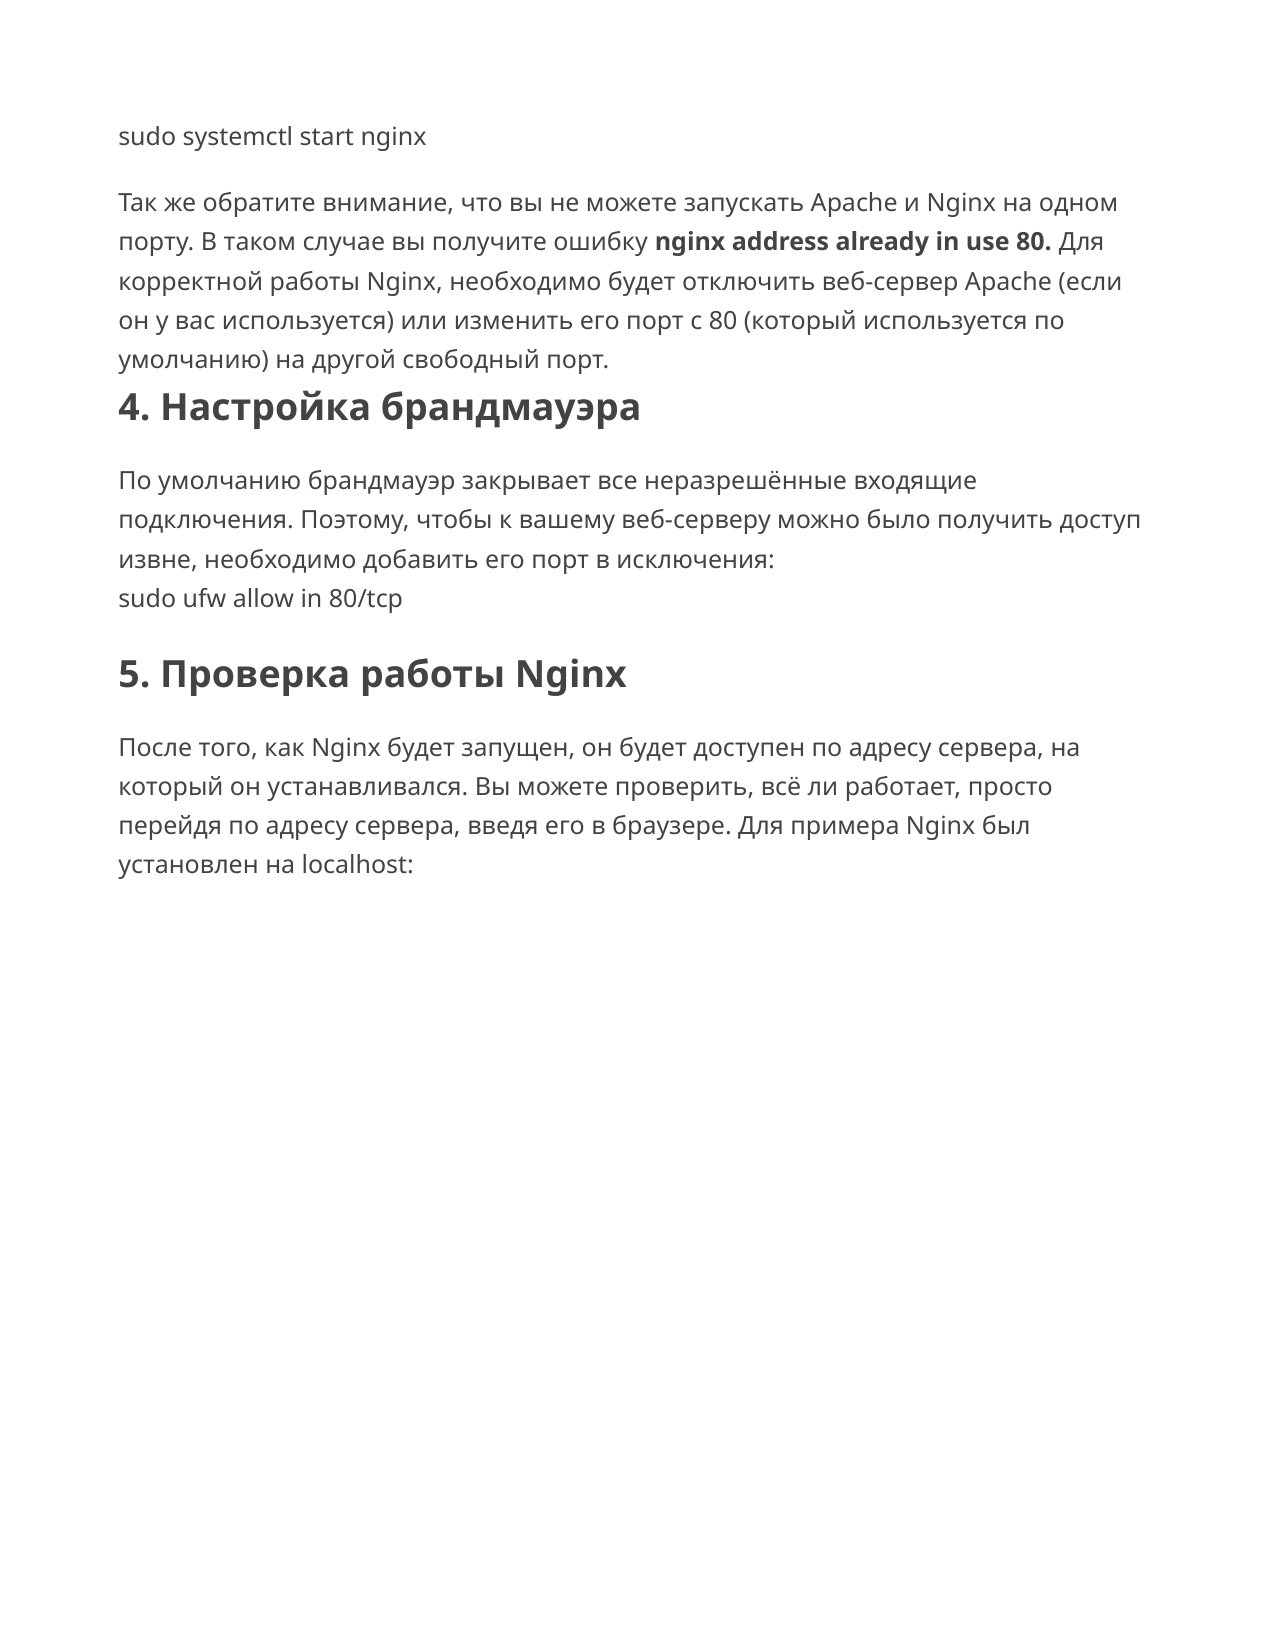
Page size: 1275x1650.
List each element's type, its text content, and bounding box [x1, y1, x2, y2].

subtitle 4. Настройка брандмауэра [118, 381, 1157, 432]
text sudo systemctl start nginx [118, 118, 1157, 152]
text После того, как Nginx будет запущен, он будет доступен по адресу сервера, на который он устанавливался. Вы можете проверить, всё ли работает, просто перейдя по адресу сервера, введя его в браузере. Для примера Nginx был установлен на localhost: [118, 729, 1157, 881]
text Так же обратите внимание, что вы не можете запускать Apache и Nginx на одном порту. В таком случае вы получите ошибку nginx address already in use 80. Для корректной работы Nginx, необходимо будет отключить веб-сервер Apache (если он у вас используется) или изменить его порт с 80 (который используется по умолчанию) на другой свободный порт. [118, 185, 1157, 376]
subtitle 5. Проверка работы Nginx [118, 647, 1157, 698]
text sudo ufw allow in 80/tcp [118, 580, 1157, 614]
text По умолчанию брандмауэр закрывает все неразрешённые входящие подключения. Поэтому, чтобы к вашему веб-серверу можно было получить доступ извне, необходимо добавить его порт в исключения: [118, 463, 1157, 575]
